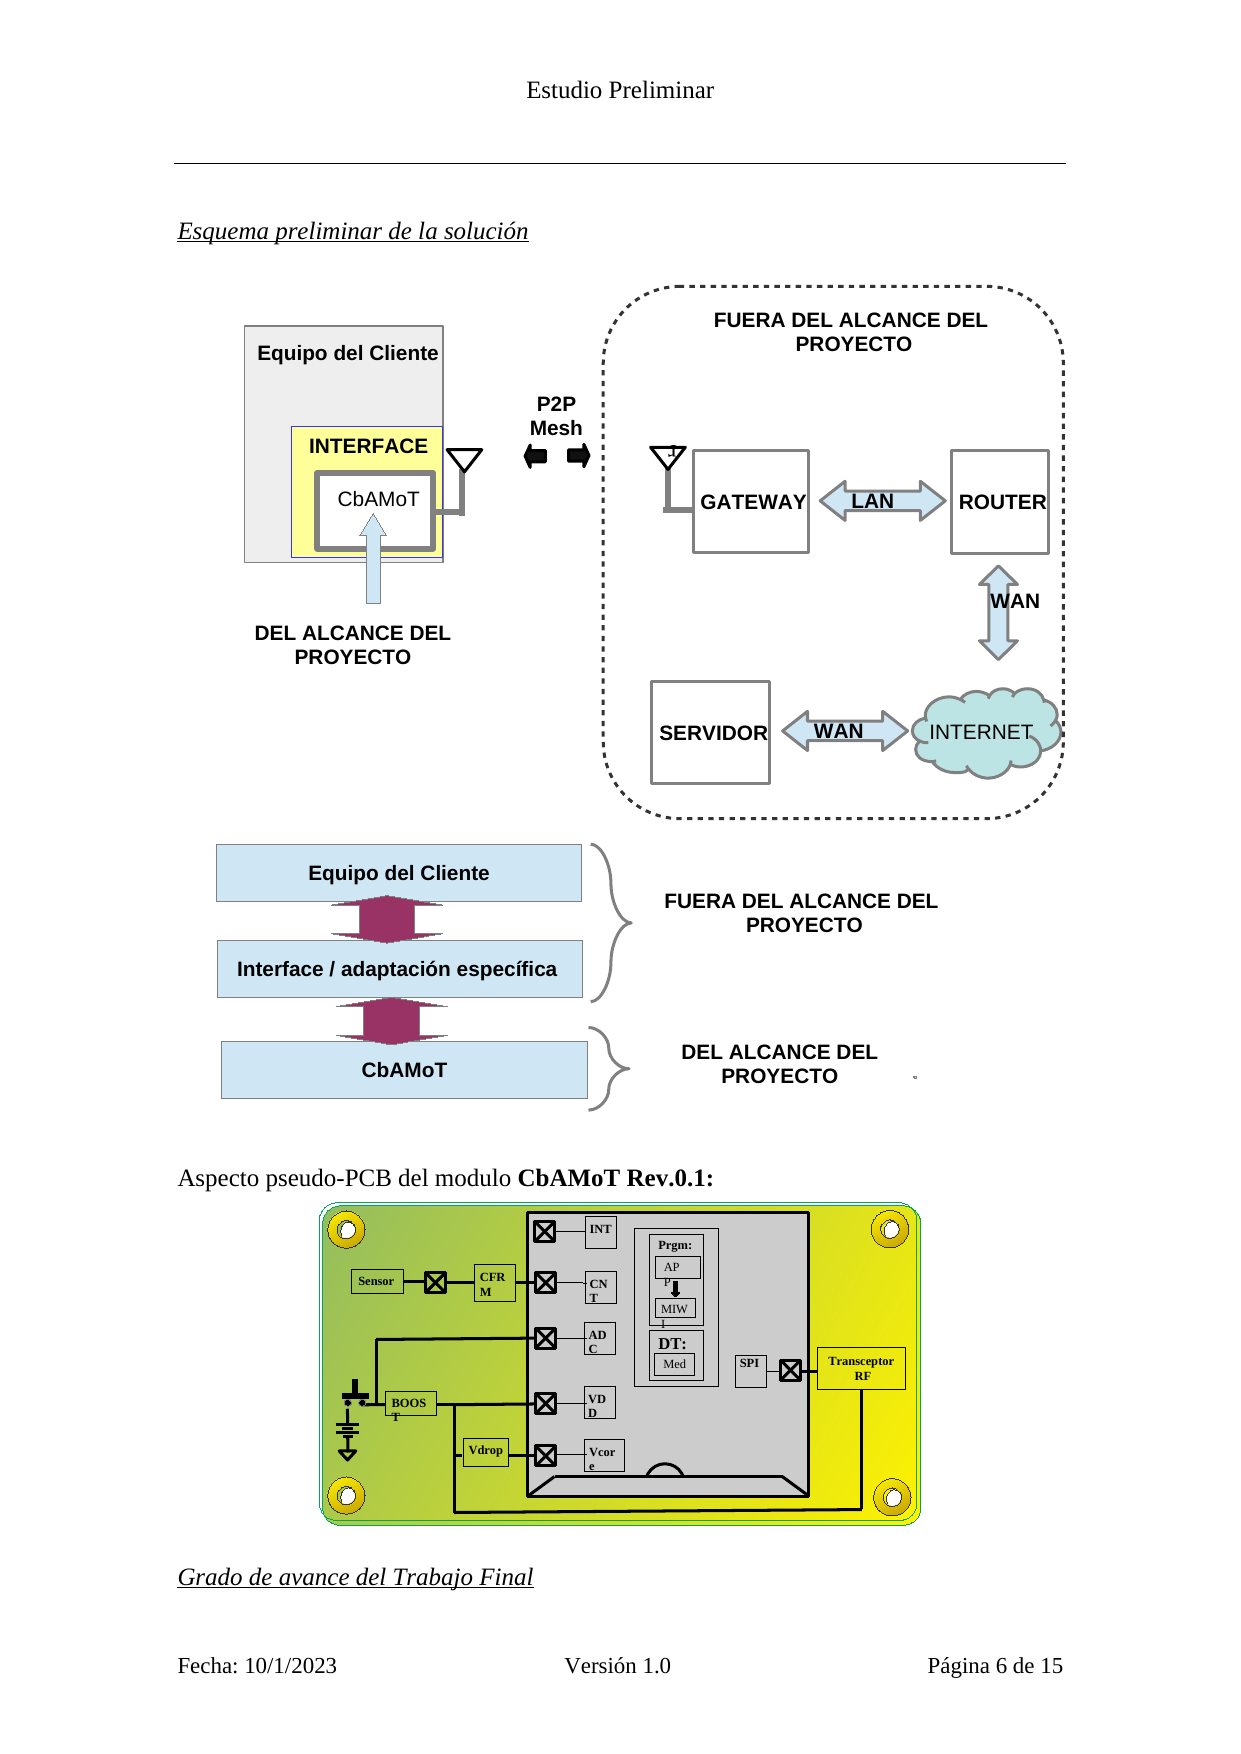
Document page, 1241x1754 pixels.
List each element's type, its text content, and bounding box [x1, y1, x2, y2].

subtitle Esquema preliminar de la solución [177, 216, 1063, 245]
subtitle Aspecto pseudo-PCB del modulo CbAMoT Rev.0.1: [177, 1163, 1063, 1192]
subtitle Grado de avance del Trabajo Final [177, 1562, 1063, 1591]
